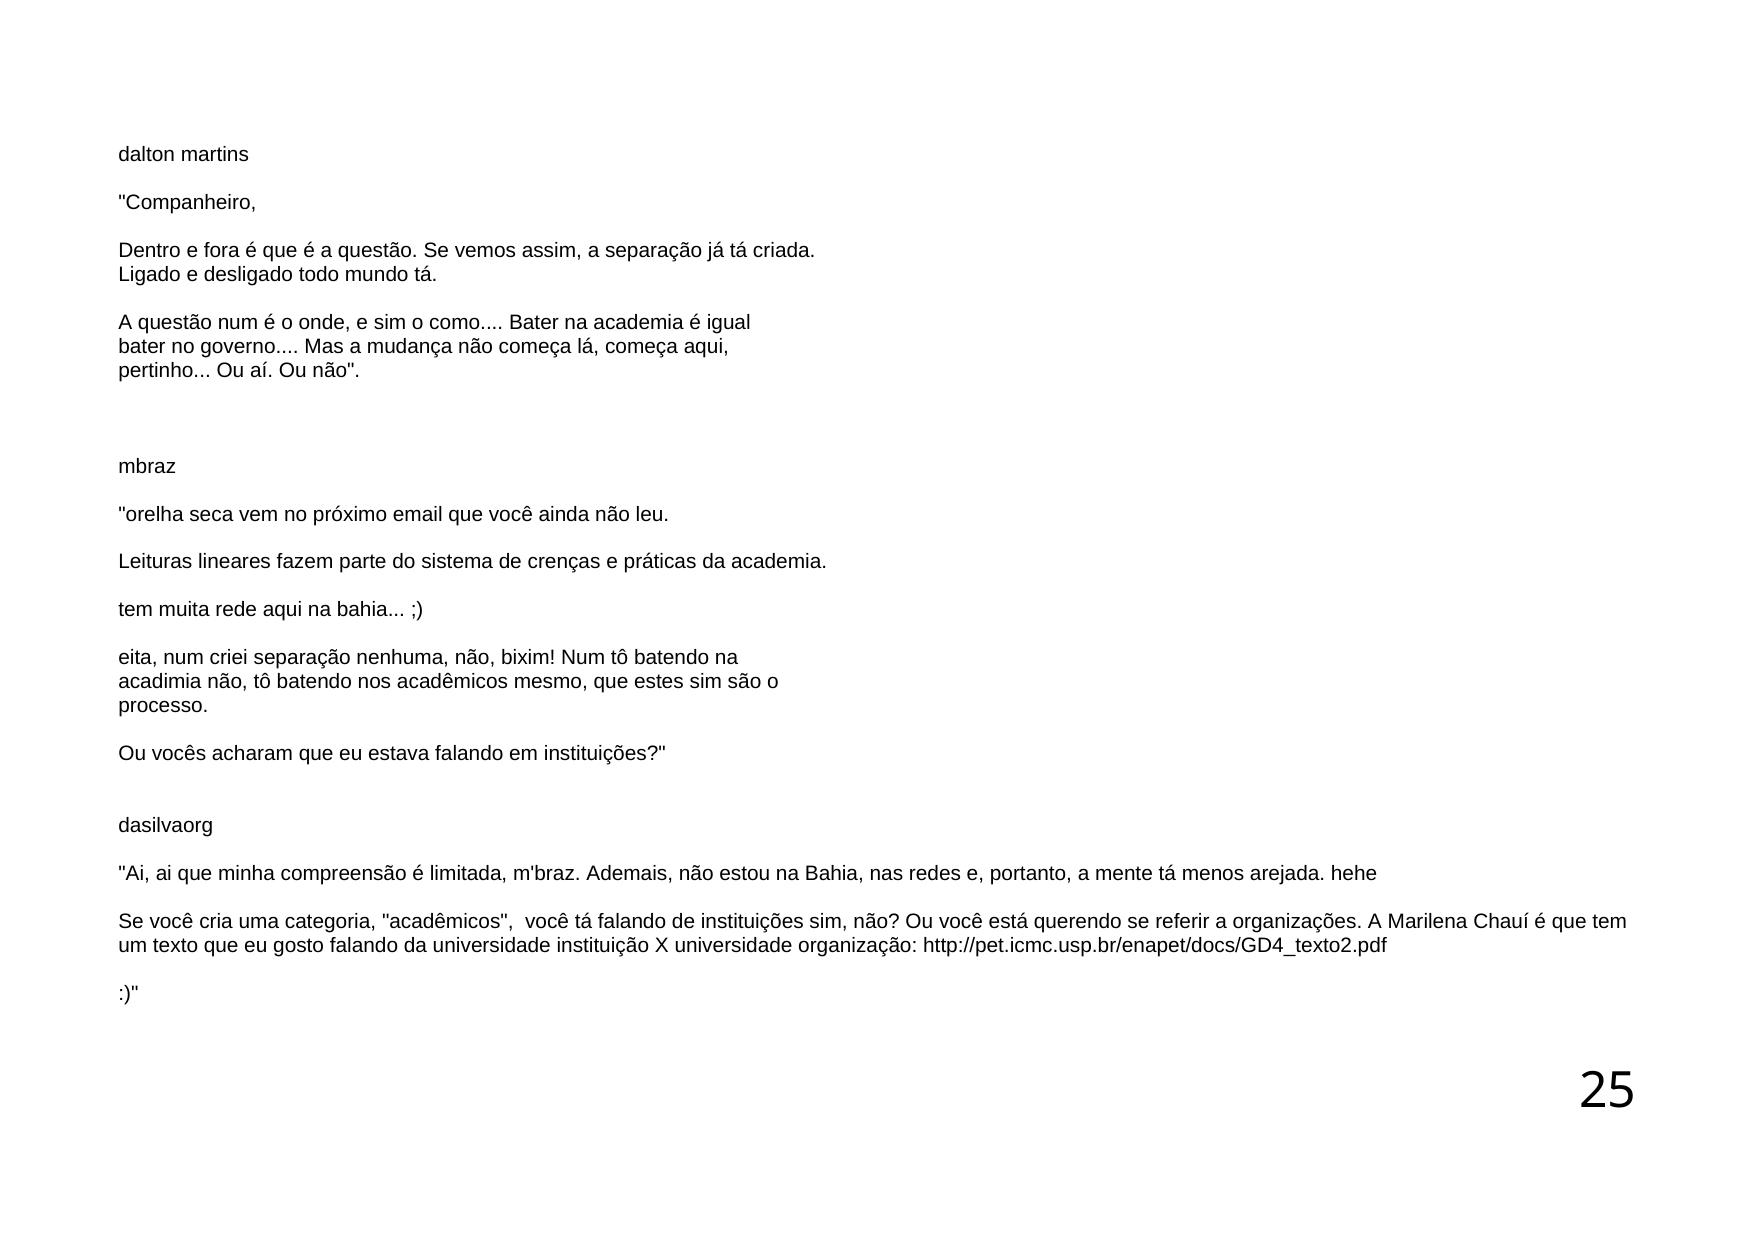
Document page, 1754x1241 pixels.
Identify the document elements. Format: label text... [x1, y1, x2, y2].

text A questão num é o onde, e sim o como.... Bater na academia é igual [118, 310, 1636, 334]
text Se você cria uma categoria, "acadêmicos", você tá falando de instituições sim, não? Ou você está querendo se referir a organizações. A Marilena Chauí é que tem um texto que eu gosto falando da universidade instituição X universidade organização: http://pet.icmc.usp.br/enapet/docs/GD4_texto2.pdf [118, 909, 1636, 957]
text "Ai, ai que minha compreensão é limitada, m'braz. Ademais, não estou na Bahia, nas redes e, portanto, a mente tá menos arejada. hehe [118, 861, 1636, 885]
text eita, num criei separação nenhuma, não, bixim! Num tô batendo na [118, 645, 1636, 669]
text dalton martins [118, 142, 1636, 166]
text mbraz [118, 453, 1636, 477]
text processo. [118, 693, 1636, 717]
text :)" [118, 981, 1636, 1004]
text dasilvaorg [118, 813, 1636, 837]
text "Companheiro, [118, 190, 1636, 214]
text Dentro e fora é que é a questão. Se vemos assim, a separação já tá criada. [118, 238, 1636, 262]
text "orelha seca vem no próximo email que você ainda não leu. [118, 501, 1636, 525]
text Ligado e desligado todo mundo tá. [118, 262, 1636, 286]
text Ou vocês acharam que eu estava falando em instituições?" [118, 741, 1636, 765]
text Leituras lineares fazem parte do sistema de crenças e práticas da academia. [118, 549, 1636, 573]
text acadimia não, tô batendo nos acadêmicos mesmo, que estes sim são o [118, 669, 1636, 693]
text pertinho... Ou aí. Ou não". [118, 358, 1636, 382]
text bater no governo.... Mas a mudança não começa lá, começa aqui, [118, 334, 1636, 358]
text tem muita rede aqui na bahia... ;) [118, 597, 1636, 621]
